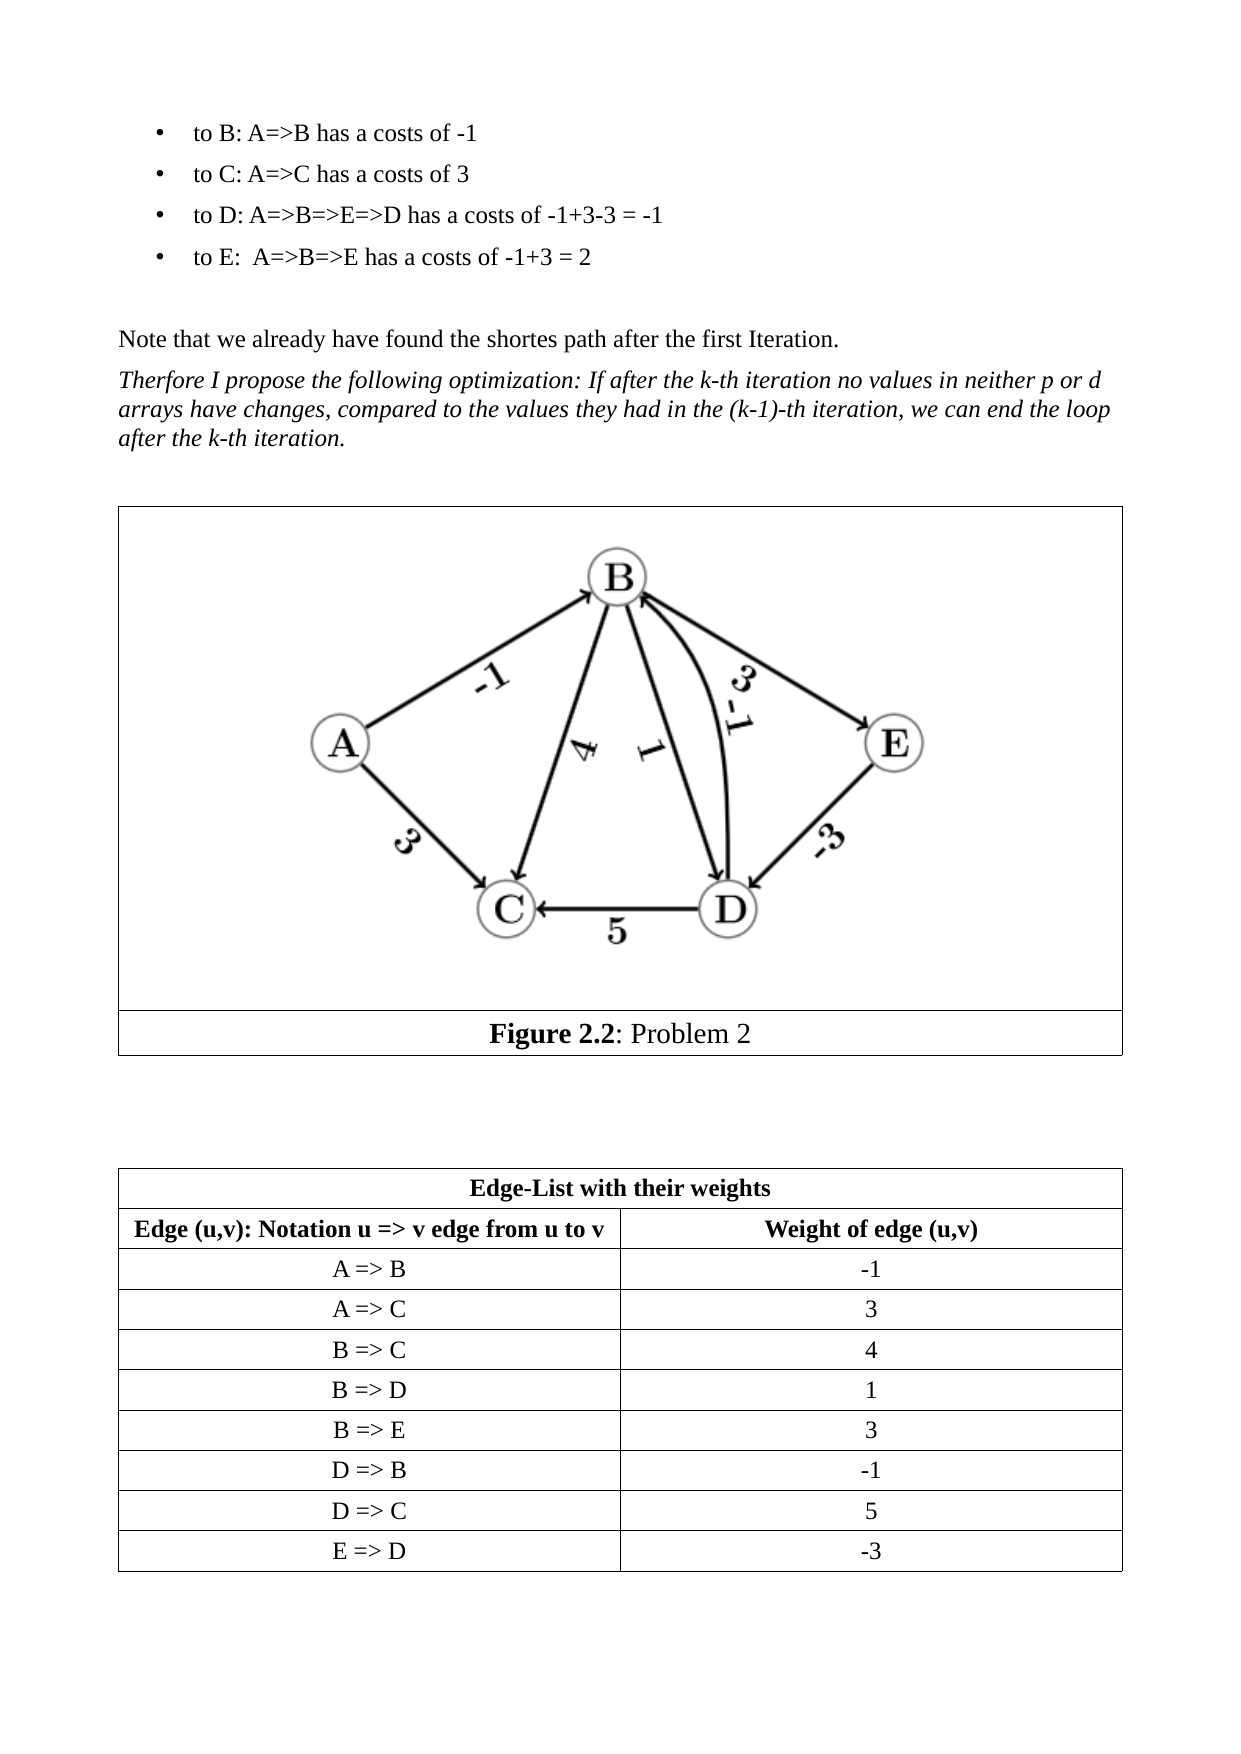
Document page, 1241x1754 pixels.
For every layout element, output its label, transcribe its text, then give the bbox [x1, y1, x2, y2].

text Note that we already have found the shortes path after the first Iteration. [118, 324, 1122, 353]
table_cell Figure 2.2: Problem 2 [119, 1011, 1122, 1055]
list to E: A=>B=>E has a costs of -1+3 = 2 [156, 242, 1122, 271]
table_header [119, 507, 1122, 1010]
table_cell -3 [621, 1531, 1122, 1571]
table_cell Weight of edge (u,v) [621, 1209, 1122, 1248]
table_cell D => B [119, 1451, 620, 1490]
table_cell A => C [119, 1290, 620, 1329]
table_cell 3 [621, 1290, 1122, 1329]
picture [292, 511, 948, 971]
table_cell Edge (u,v): Notation u => v edge from u to v [119, 1209, 620, 1248]
text Therfore I propose the following optimization: If after the k-th iteration no values in neither p or d arrays have changes, compared to the values they had in the (k-1)-th iteration, we can end the loop after the k-th iteration. [118, 366, 1122, 452]
table_cell -1 [621, 1249, 1122, 1288]
table_cell B => E [119, 1411, 620, 1450]
table_cell D => C [119, 1491, 620, 1530]
table_header Edge-List with their weights [119, 1169, 1122, 1208]
table_cell 1 [621, 1370, 1122, 1409]
table_cell E => D [119, 1531, 620, 1571]
list to B: A=>B has a costs of -1 [156, 118, 1122, 147]
table_cell 4 [621, 1330, 1122, 1369]
table_cell B => D [119, 1370, 620, 1409]
list to C: A=>C has a costs of 3 [156, 159, 1122, 188]
list to D: A=>B=>E=>D has a costs of -1+3-3 = -1 [156, 201, 1122, 229]
table_cell B => C [119, 1330, 620, 1369]
table_cell -1 [621, 1451, 1122, 1490]
table_cell 5 [621, 1491, 1122, 1530]
table_cell A => B [119, 1249, 620, 1288]
table_cell 3 [621, 1411, 1122, 1450]
